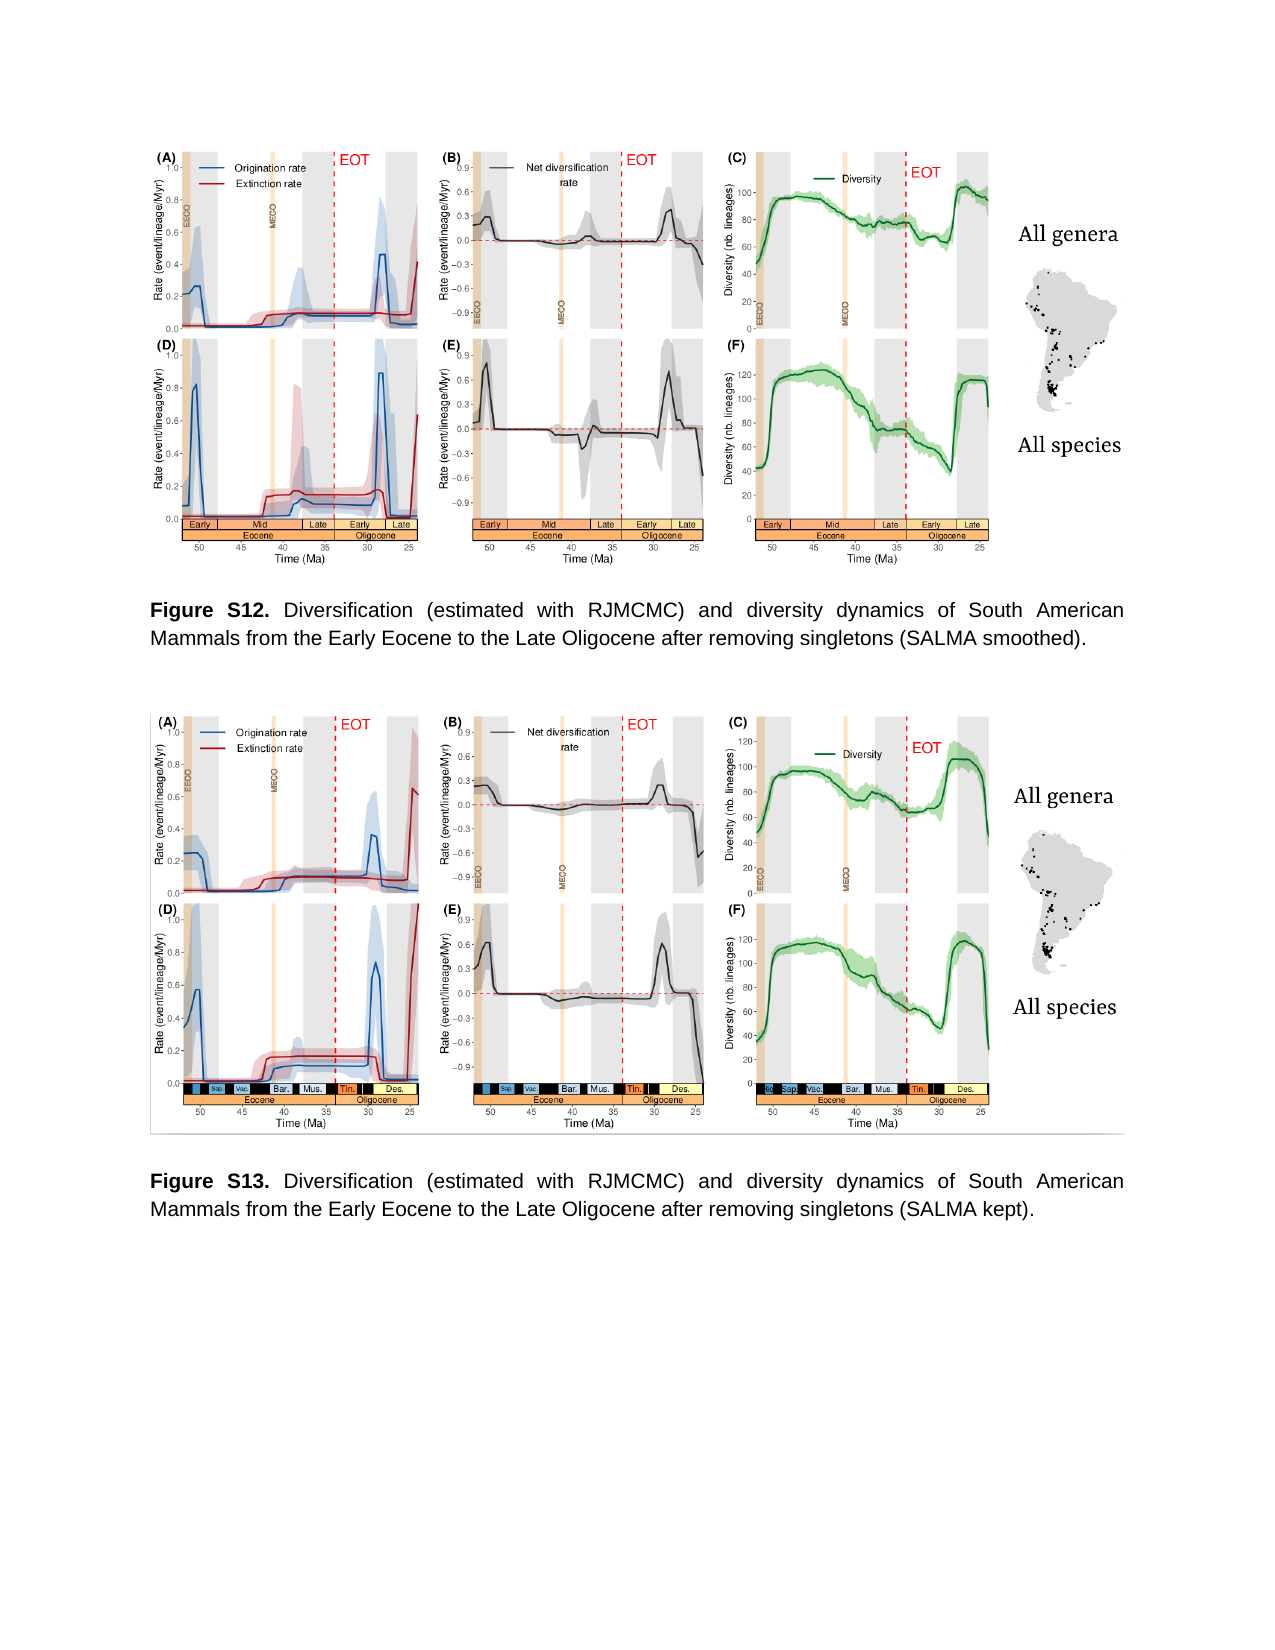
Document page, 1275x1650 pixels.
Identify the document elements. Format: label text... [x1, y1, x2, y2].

picture [150, 713, 1125, 1135]
text Figure S12. Diversification (estimated with RJMCMC) and diversity dynamics of South American Mammals from the Early Eocene to the Late Oligocene after removing singletons (SALMA smoothed). [150, 598, 1125, 649]
picture [150, 150, 1125, 567]
text Figure S13. Diversification (estimated with RJMCMC) and diversity dynamics of South American Mammals from the Early Eocene to the Late Oligocene after removing singletons (SALMA kept). [150, 1169, 1125, 1221]
